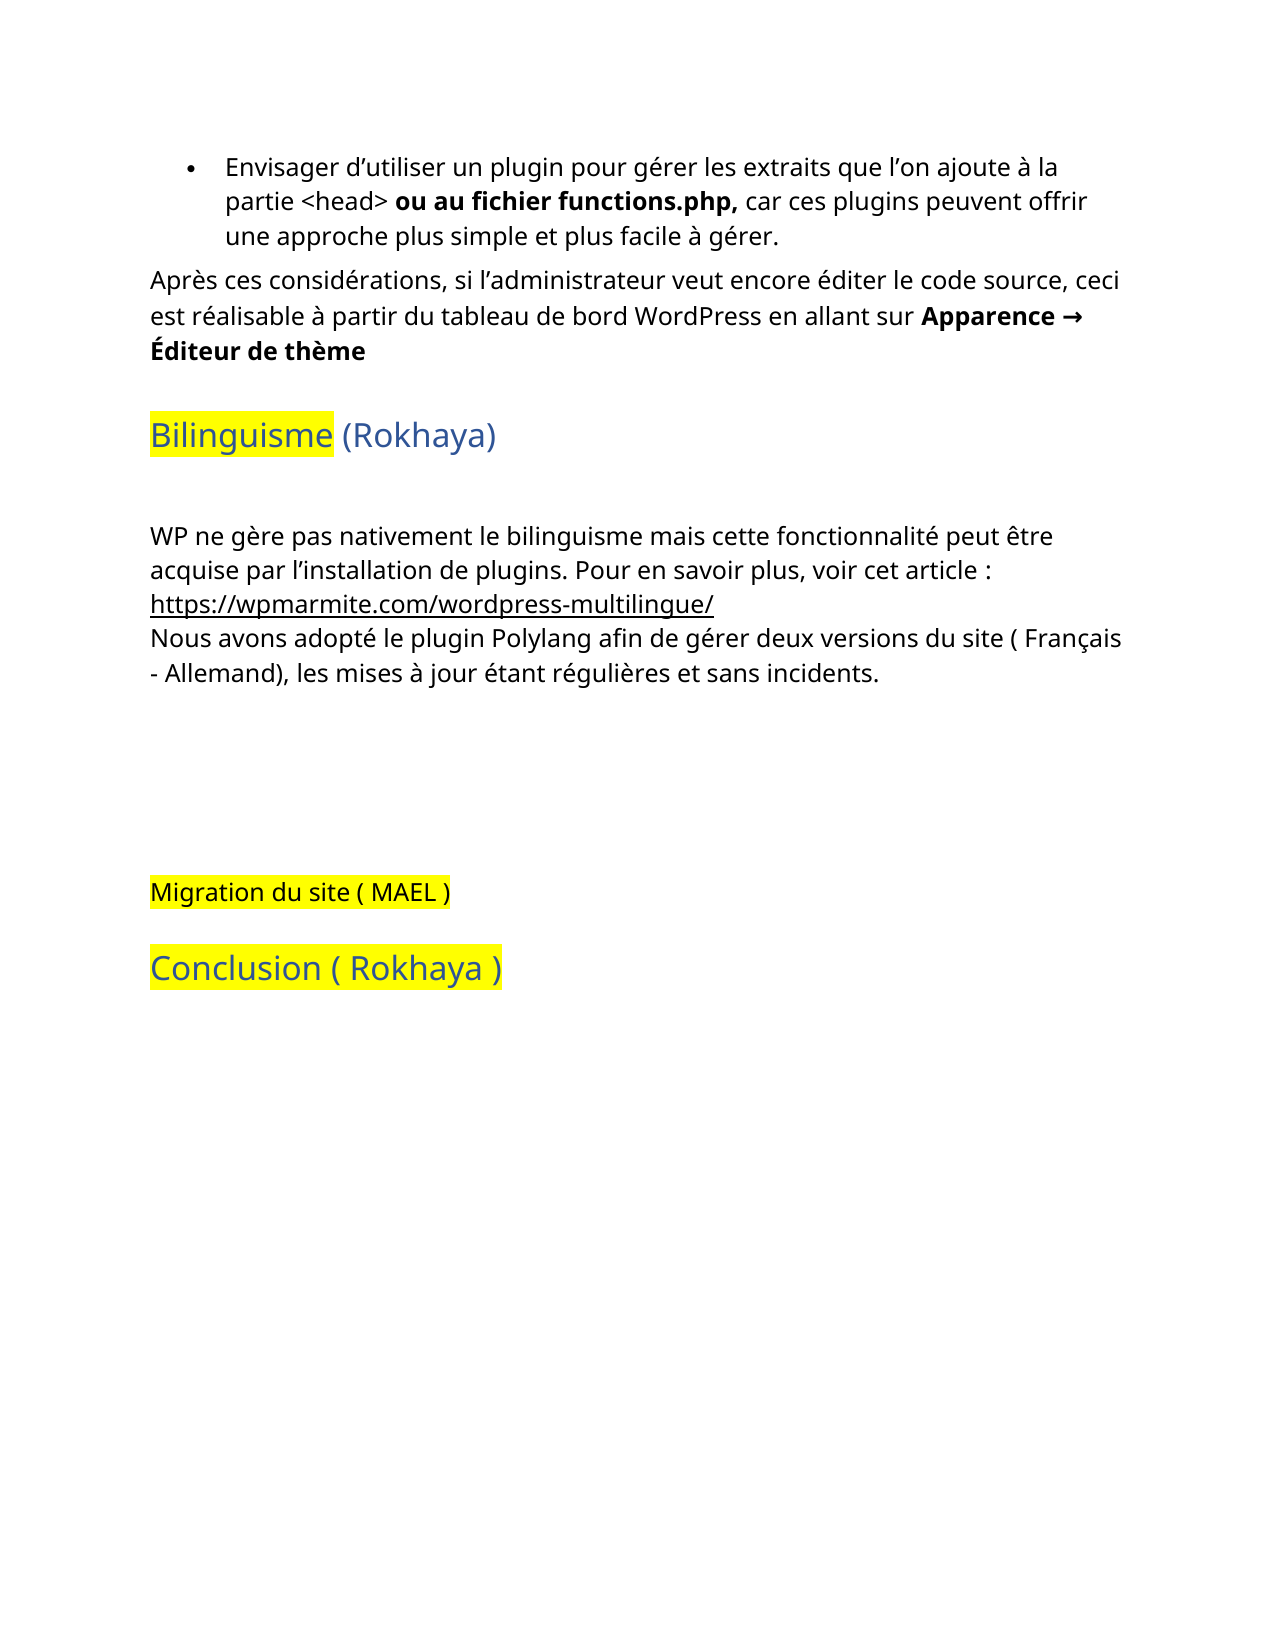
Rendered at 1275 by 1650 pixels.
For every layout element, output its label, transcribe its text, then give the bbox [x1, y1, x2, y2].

text Après ces considérations, si l’administrateur veut encore éditer le code source, ceci est réalisable à partir du tableau de bord WordPress en allant sur Apparence → Éditeur de thème [150, 263, 1125, 368]
list Envisager d’utiliser un plugin pour gérer les extraits que l’on ajoute à la partie <head> ou au fichier functions.php, car ces plugins peuvent offrir une approche plus simple et plus facile à gérer. [187, 150, 1125, 252]
subtitle Bilinguisme (Rokhaya) [150, 411, 1125, 457]
text WP ne gère pas nativement le bilinguisme mais cette fonctionnalité peut être acquise par l’installation de plugins. Pour en savoir plus, voir cet article : https://wpmarmite.com/wordpress-multilingue/ Nous avons adopté le plugin Polylang afin de gérer deux versions du site ( Français - Allemand), les mises à jour étant régulières et sans incidents. [150, 519, 1125, 689]
text Migration du site ( MAEL ) [150, 875, 1125, 909]
subtitle Conclusion ( Rokhaya ) [150, 944, 1125, 990]
